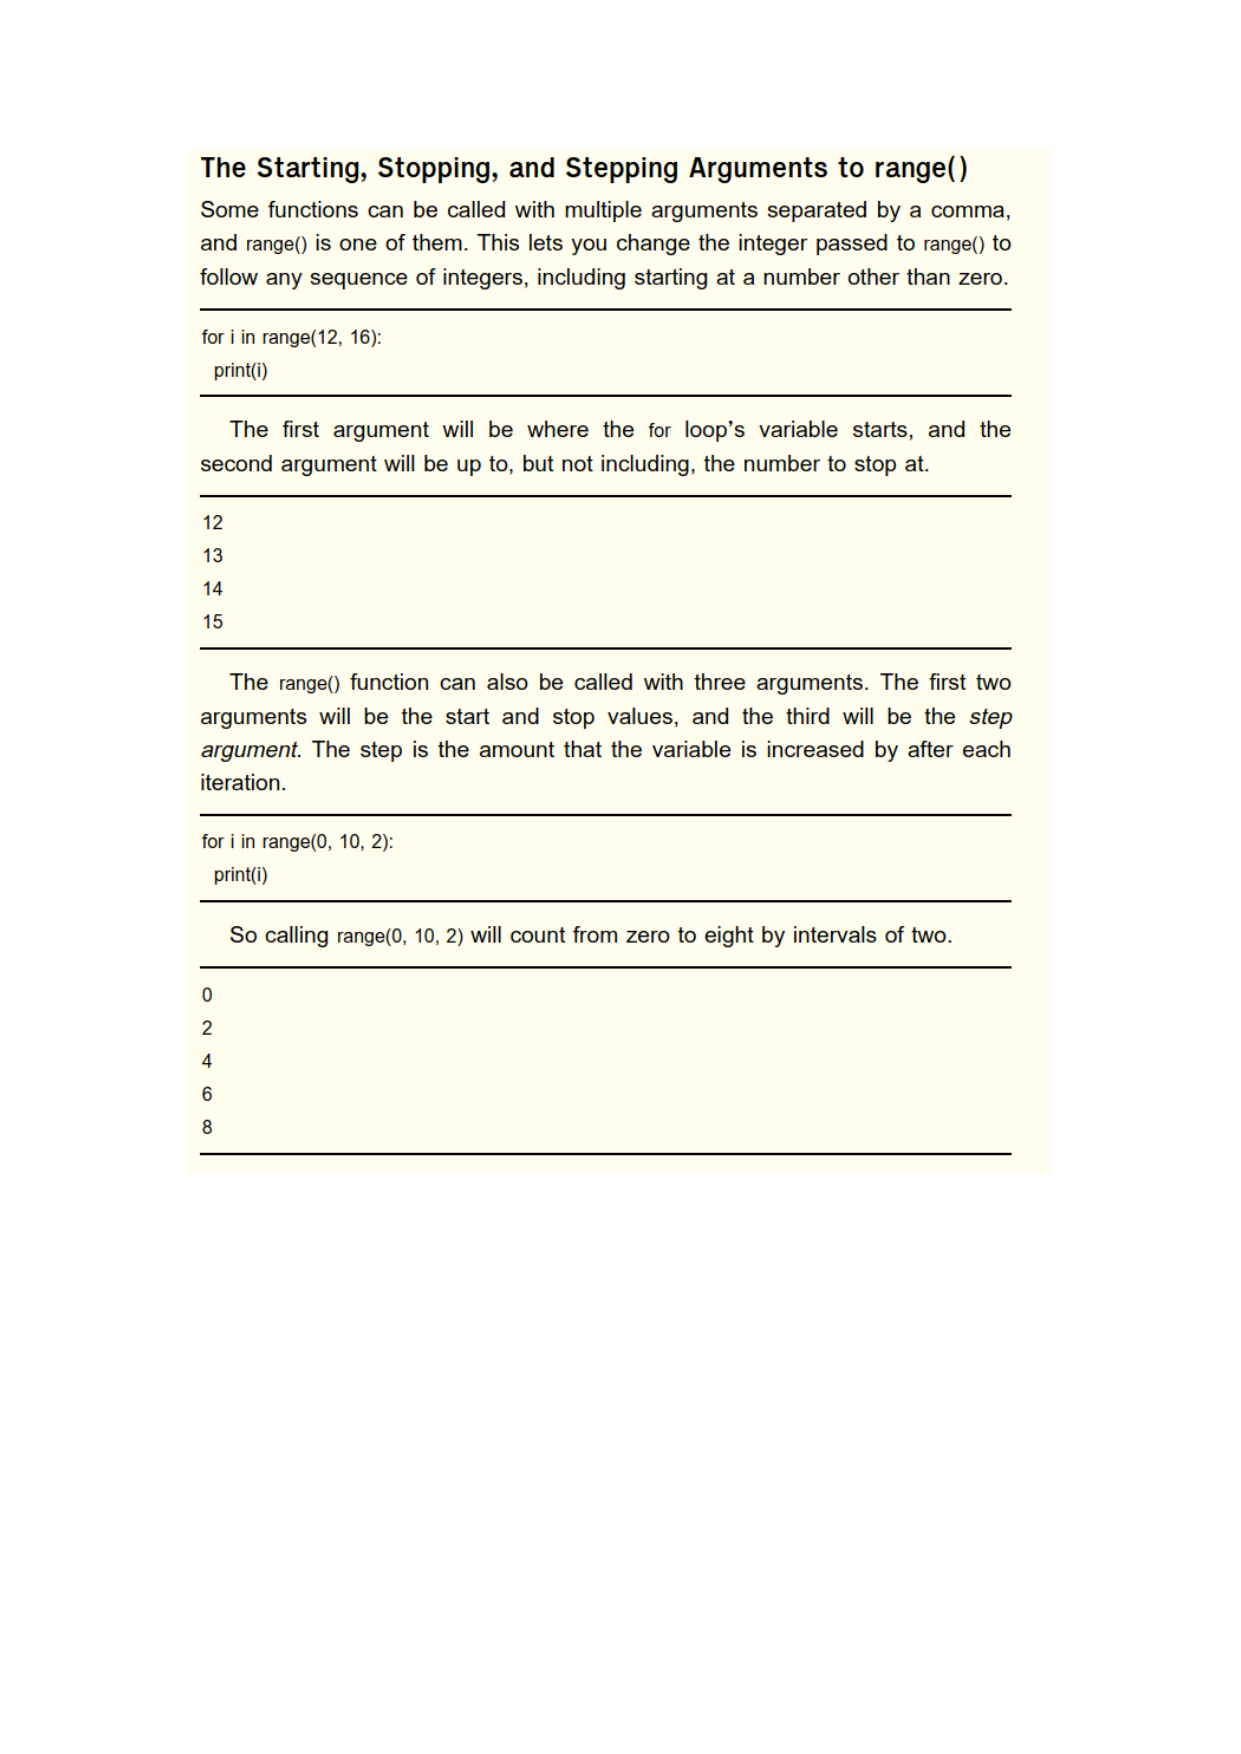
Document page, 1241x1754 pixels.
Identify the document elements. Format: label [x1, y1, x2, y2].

picture [187, 150, 1053, 1173]
